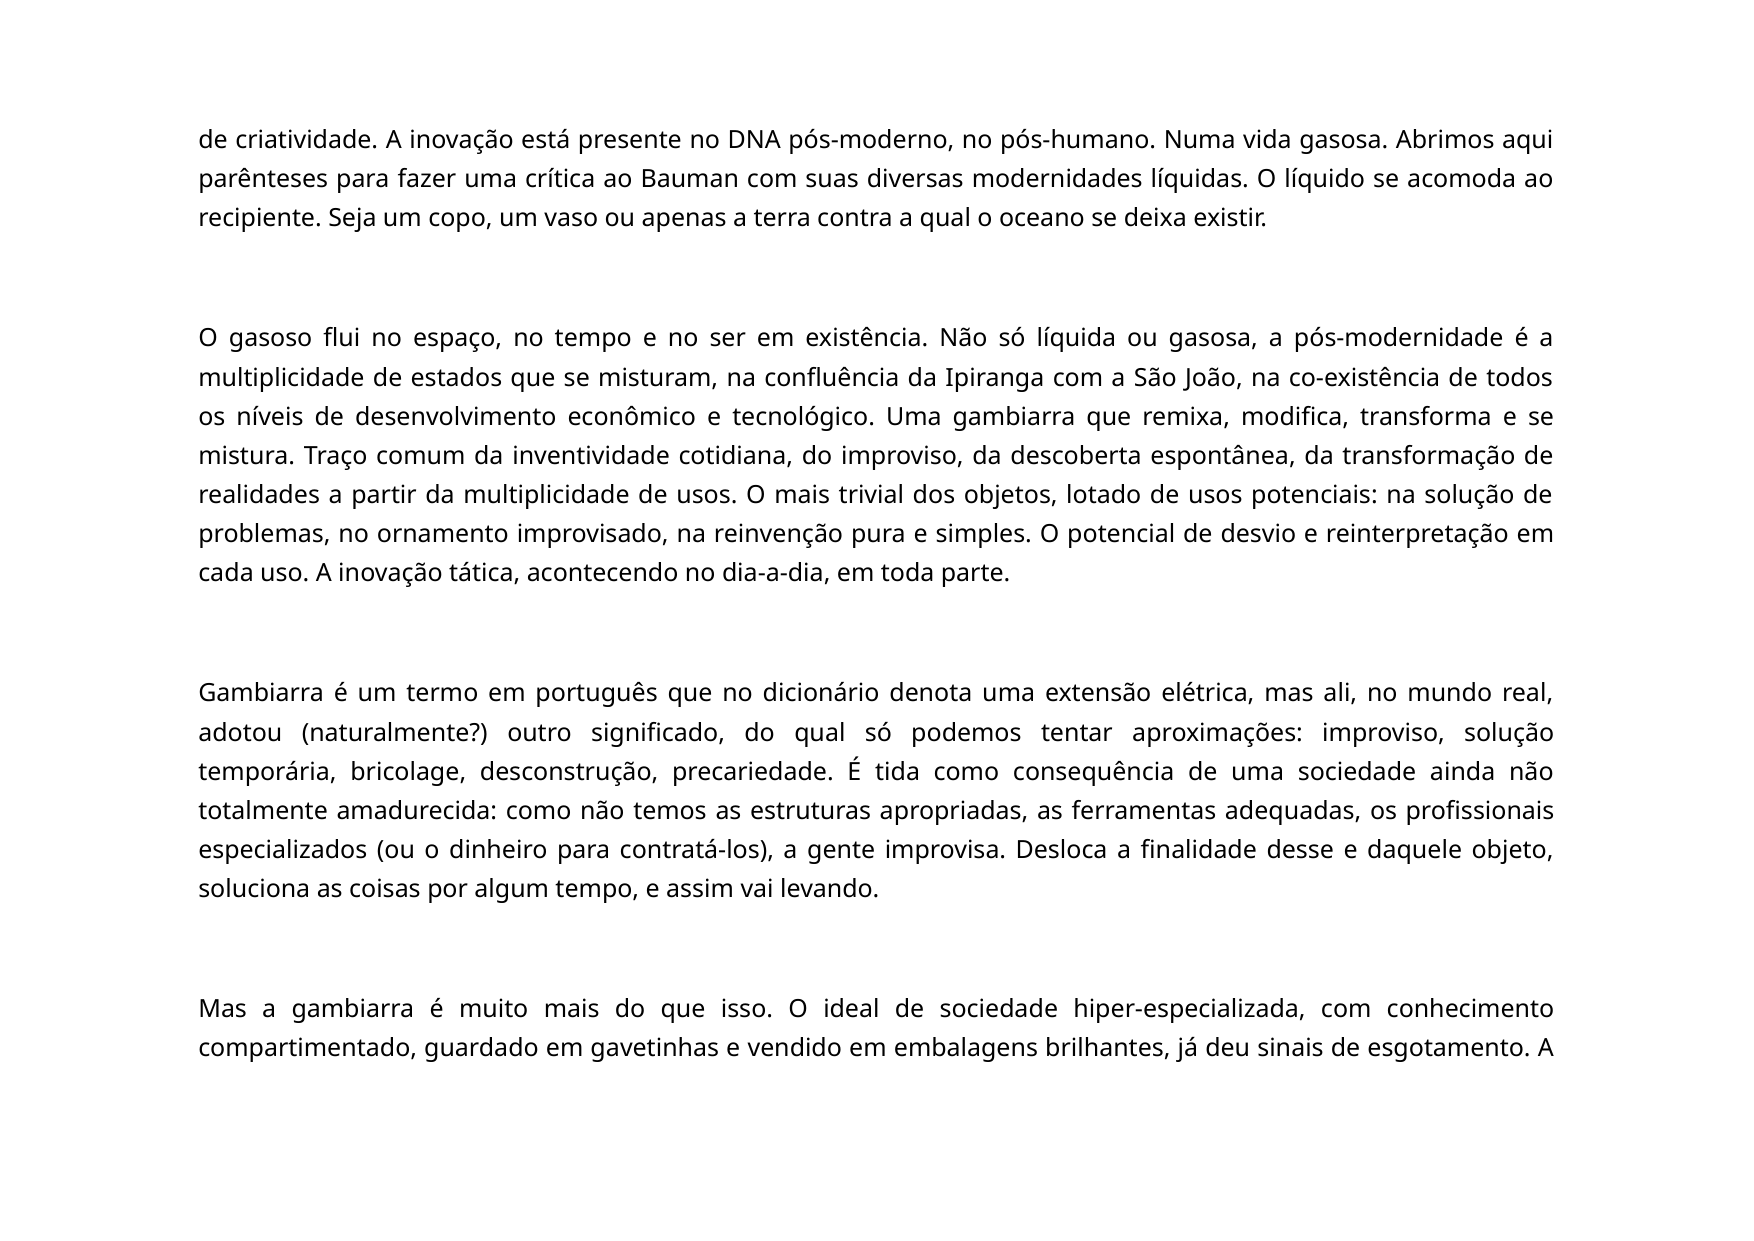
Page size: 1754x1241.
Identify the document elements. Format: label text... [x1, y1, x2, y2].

text Mas a gambiarra é muito mais do que isso. O ideal de sociedade hiper-especializada, com conhecimento compartimentado, guardado em gavetinhas e vendido em embalagens brilhantes, já deu sinais de esgotamento. A [198, 991, 1556, 1064]
text O gasoso flui no espaço, no tempo e no ser em existência. Não só líquida ou gasosa, a pós-modernidade é a multiplicidade de estados que se misturam, na confluência da Ipiranga com a São João, na co-existência de todos os níveis de desenvolvimento econômico e tecnológico. Uma gambiarra que remixa, modifica, transforma e se mistura. Traço comum da inventividade cotidiana, do improviso, da descoberta espontânea, da transformação de realidades a partir da multiplicidade de usos. O mais trivial dos objetos, lotado de usos potenciais: na solução de problemas, no ornamento improvisado, na reinvenção pura e simples. O potencial de desvio e reinterpretação em cada uso. A inovação tática, acontecendo no dia-a-dia, em toda parte. [198, 320, 1556, 589]
text Gambiarra é um termo em português que no dicionário denota uma extensão elétrica, mas ali, no mundo real, adotou (naturalmente?) outro significado, do qual só podemos tentar aproximações: improviso, solução temporária, bricolage, desconstrução, precariedade. É tida como consequência de uma sociedade ainda não totalmente amadurecida: como não temos as estruturas apropriadas, as ferramentas adequadas, os profissionais especializados (ou o dinheiro para contratá-los), a gente improvisa. Desloca a finalidade desse e daquele objeto, soluciona as coisas por algum tempo, e assim vai levando. [198, 675, 1556, 905]
text de criatividade. A inovação está presente no DNA pós-moderno, no pós-humano. Numa vida gasosa. Abrimos aqui parênteses para fazer uma crítica ao Bauman com suas diversas modernidades líquidas. O líquido se acomoda ao recipiente. Seja um copo, um vaso ou apenas a terra contra a qual o oceano se deixa existir. [198, 122, 1556, 234]
